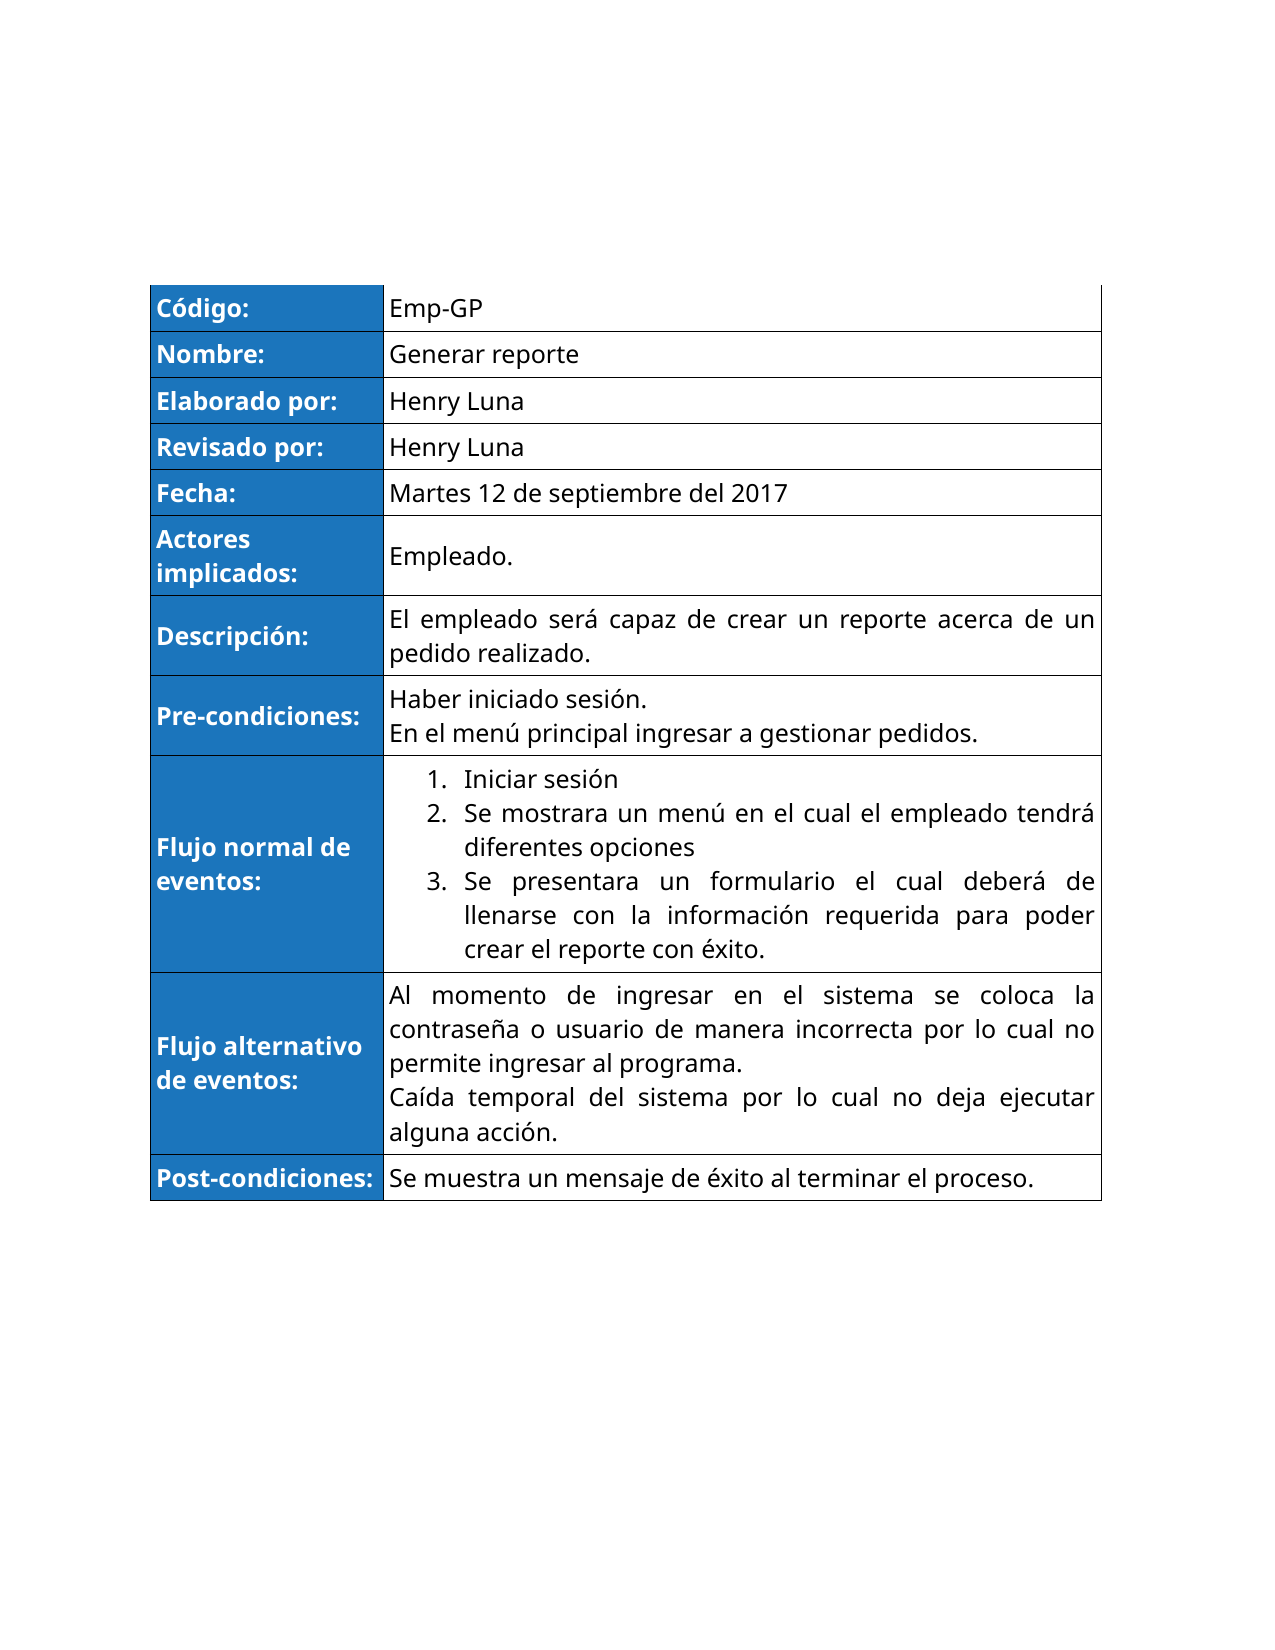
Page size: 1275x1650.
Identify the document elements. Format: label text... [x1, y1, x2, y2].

table_cell Henry Luna [384, 424, 1101, 469]
table_cell Empleado. [384, 516, 1101, 595]
table_cell Post-condiciones: [151, 1155, 383, 1200]
table_cell El empleado será capaz de crear un reporte acerca de un pedido realizado. [384, 596, 1101, 675]
table_cell Pre-condiciones: [151, 676, 383, 755]
table_cell Henry Luna [384, 378, 1101, 423]
table_header Código: [151, 285, 383, 331]
table_cell Actores implicados: [151, 516, 383, 595]
table_cell Nombre: [151, 332, 383, 377]
table_cell Haber iniciado sesión. En el menú principal ingresar a gestionar pedidos. [384, 676, 1101, 755]
table_cell Al momento de ingresar en el sistema se coloca la contraseña o usuario de manera incorrecta por lo cual no permite ingresar al programa. Caída temporal del sistema por lo cual no deja ejecutar alguna acción. [384, 973, 1101, 1154]
table_cell Elaborado por: [151, 378, 383, 423]
table_cell Martes 12 de septiembre del 2017 [384, 470, 1101, 515]
table_cell Descripción: [151, 596, 383, 675]
table_header Emp-GP [384, 285, 1101, 331]
table_cell Fecha: [151, 470, 383, 515]
table_cell Flujo alternativo de eventos: [151, 973, 383, 1154]
table_cell Generar reporte [384, 332, 1101, 377]
table_cell Iniciar sesión Se mostrara un menú en el cual el empleado tendrá diferentes opciones Se presentara un formulario el cual deberá de llenarse con la información requerida para poder crear el reporte con éxito. [384, 756, 1101, 972]
table_cell Revisado por: [151, 424, 383, 469]
table_cell Se muestra un mensaje de éxito al terminar el proceso. [384, 1155, 1101, 1200]
table_cell Flujo normal de eventos: [151, 756, 383, 972]
